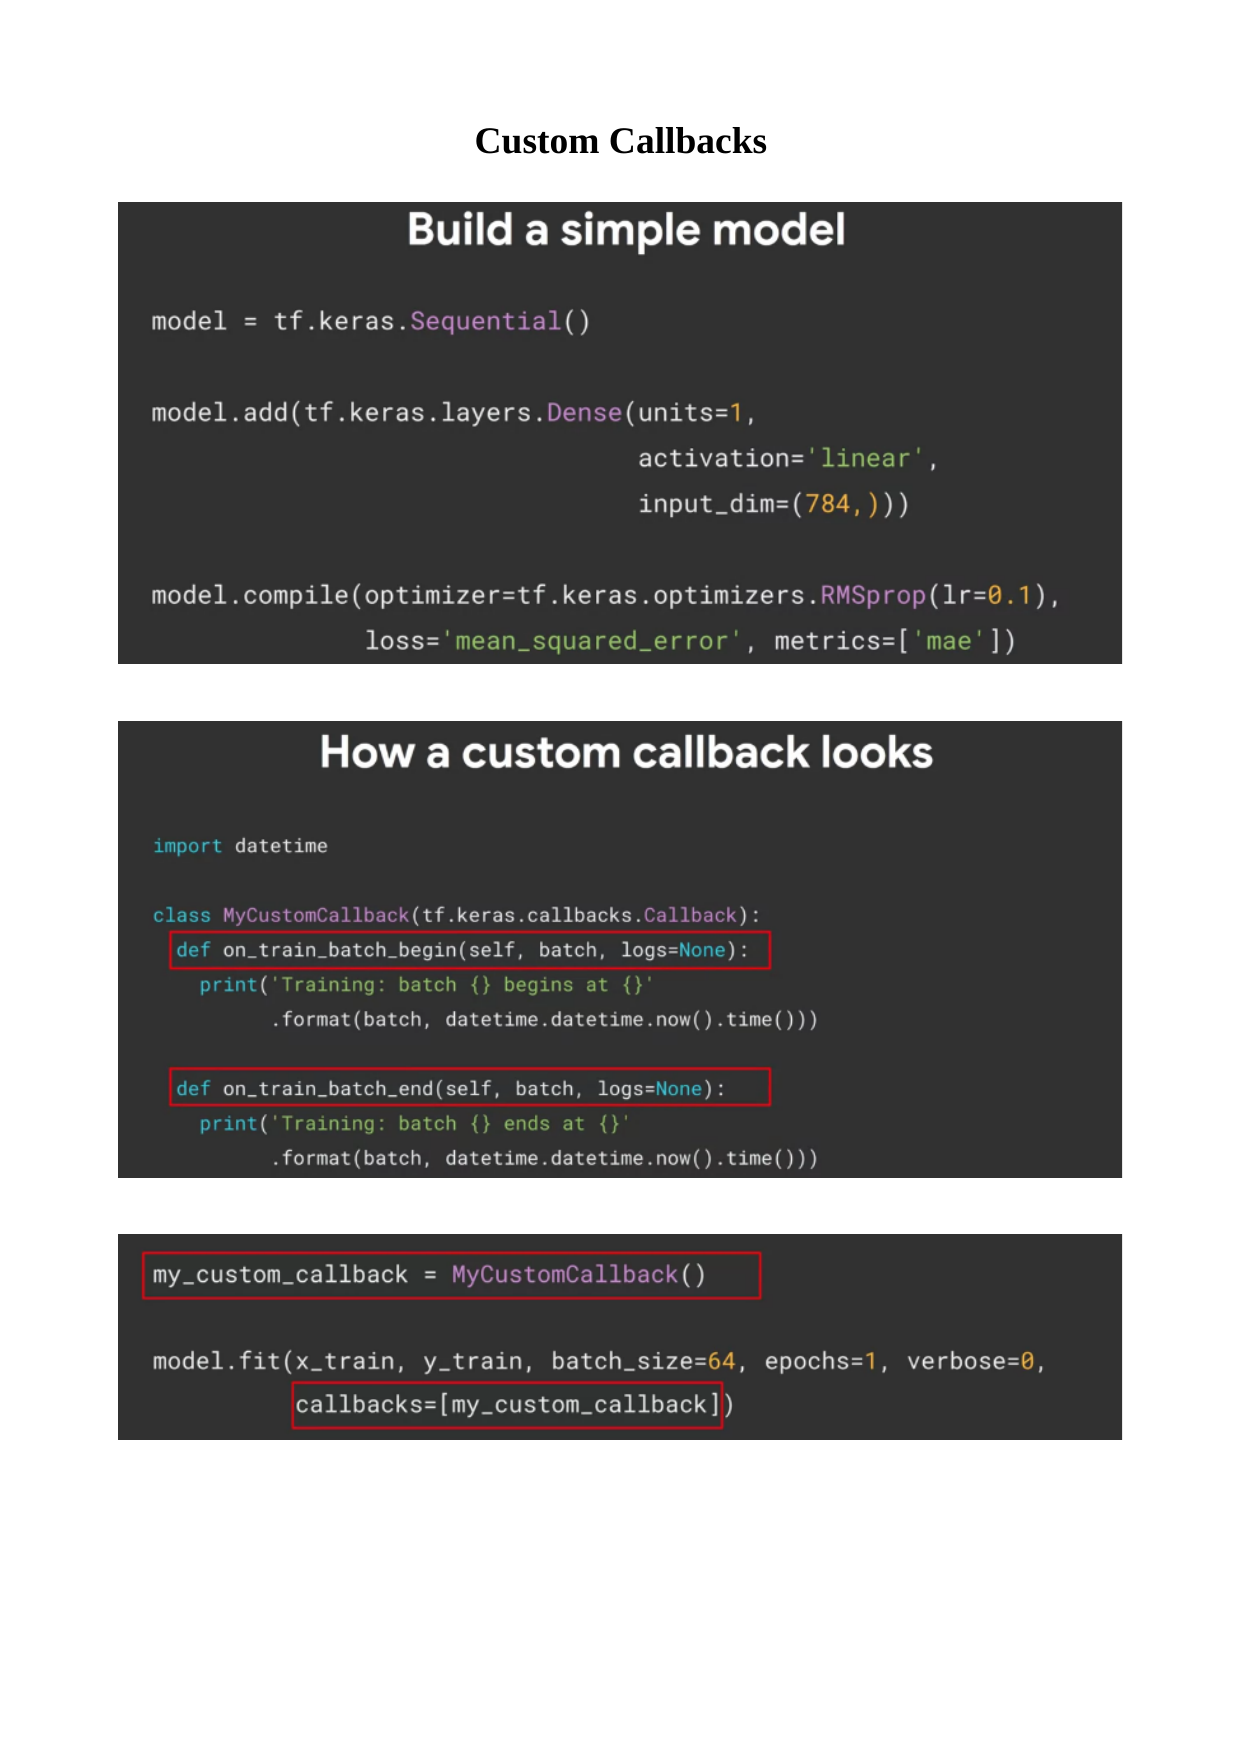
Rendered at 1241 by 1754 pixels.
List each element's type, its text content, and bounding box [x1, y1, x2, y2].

picture [118, 1234, 1123, 1440]
picture [118, 721, 1123, 1178]
picture [118, 202, 1123, 664]
subtitle Custom Callbacks [118, 118, 1122, 161]
